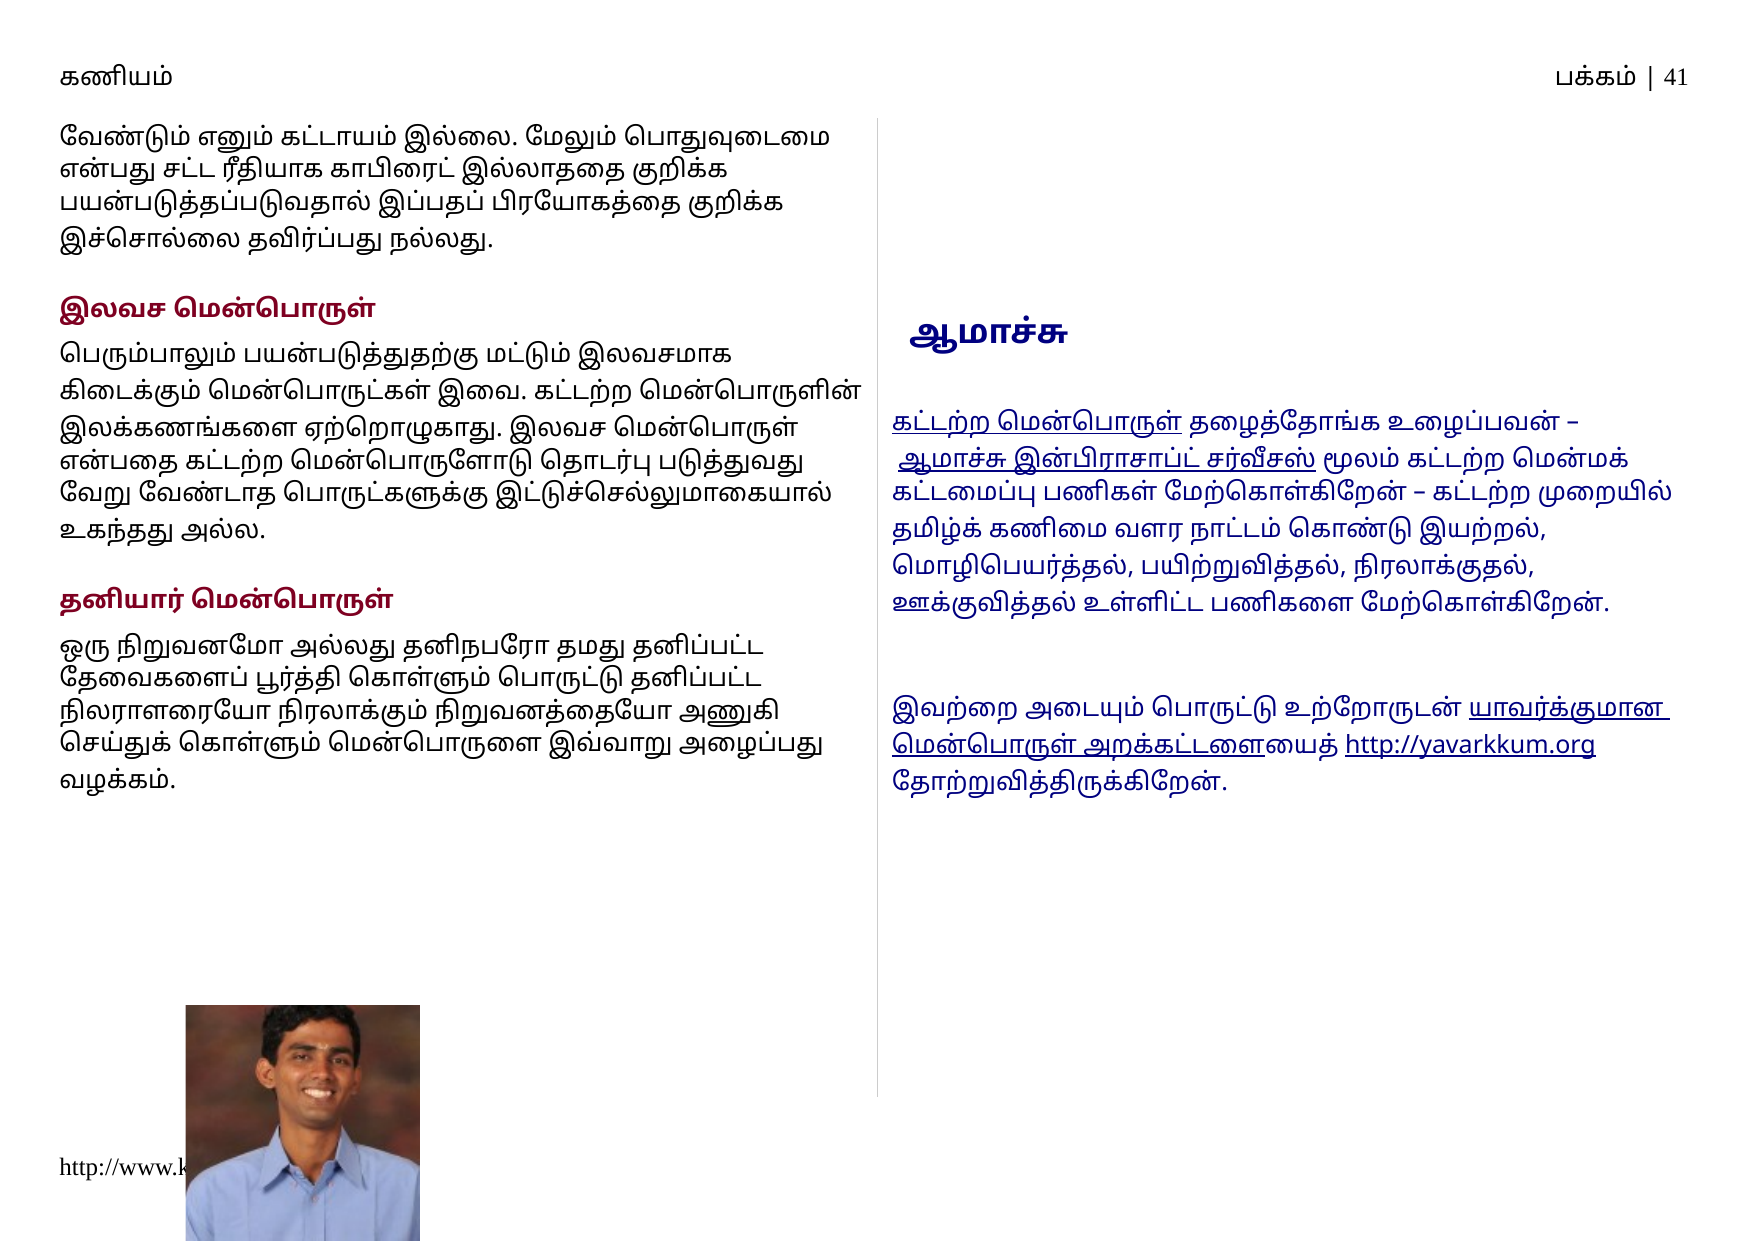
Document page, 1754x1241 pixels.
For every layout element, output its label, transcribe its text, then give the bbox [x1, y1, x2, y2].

subtitle கட்டற்ற மென்பொருள் தழைத்தோங்க உழைப்பவன் – [892, 404, 1695, 441]
subtitle இவற்றை அடையும் பொருட்டு உற்றோருடன் யாவர்க்குமான மென்பொருள் அறக்கட்டளையைத் http://yavarkkum.org தோற்றுவித்திருக்கிறேன். [892, 689, 1695, 800]
subtitle இலவச மென்பொருள் [59, 295, 862, 328]
text பெரும்பாலும் பயன்படுத்துதற்கு மட்டும் இலவசமாக கிடைக்கும் மென்பொருட்கள் இவை. கட்டற்ற மென்பொருளின் இலக்கணங்களை ஏற்றொழுகாது. இலவச மென்பொருள் என்பதை கட்டற்ற மென்பொருளோடு தொடர்பு படுத்துவது வேறு வேண்டாத பொருட்களுக்கு இட்டுச்செல்லுமாகையால் உகந்தது அல்ல. [59, 340, 862, 549]
subtitle ஆமாச்சு இன்பிராசாப்ட் சர்வீசஸ் மூலம் கட்டற்ற மென்மக் கட்டமைப்பு பணிகள் மேற்கொள்கிறேன் – கட்டற்ற முறையில் தமிழ்க் கணிமை வளர நாட்டம் கொண்டு இயற்றல், மொழிபெயர்த்தல், பயிற்றுவித்தல், நிரலாக்குதல், ஊக்குவித்தல் உள்ளிட்ட பணிகளை மேற்கொள்கிறேன். [892, 441, 1695, 621]
subtitle ஆமாச்சு [892, 314, 1695, 357]
subtitle தனியார் மென்பொருள் [59, 587, 862, 619]
text ஒரு நிறுவனமோ அல்லது தனிநபரோ தமது தனிப்பட்ட தேவைகளைப் பூர்த்தி கொள்ளும் பொருட்டு தனிப்பட்ட நிலராளரையோ நிரலாக்கும் நிறுவனத்தையோ அணுகி செய்துக் கொள்ளும் மென்பொருளை இவ்வாறு அழைப்பது வழக்கம். [59, 632, 862, 799]
picture [185, 1005, 420, 1241]
text வேண்டும் எனும் கட்டாயம் இல்லை. மேலும் பொதுவுடைமை என்பது சட்ட ரீதியாக காபிரைட் இல்லாததை குறிக்க பயன்படுத்தப்படுவதால் இப்பதப் பிரயோகத்தை குறிக்க இச்சொல்லை தவிர்ப்பது நல்லது. [59, 118, 862, 258]
